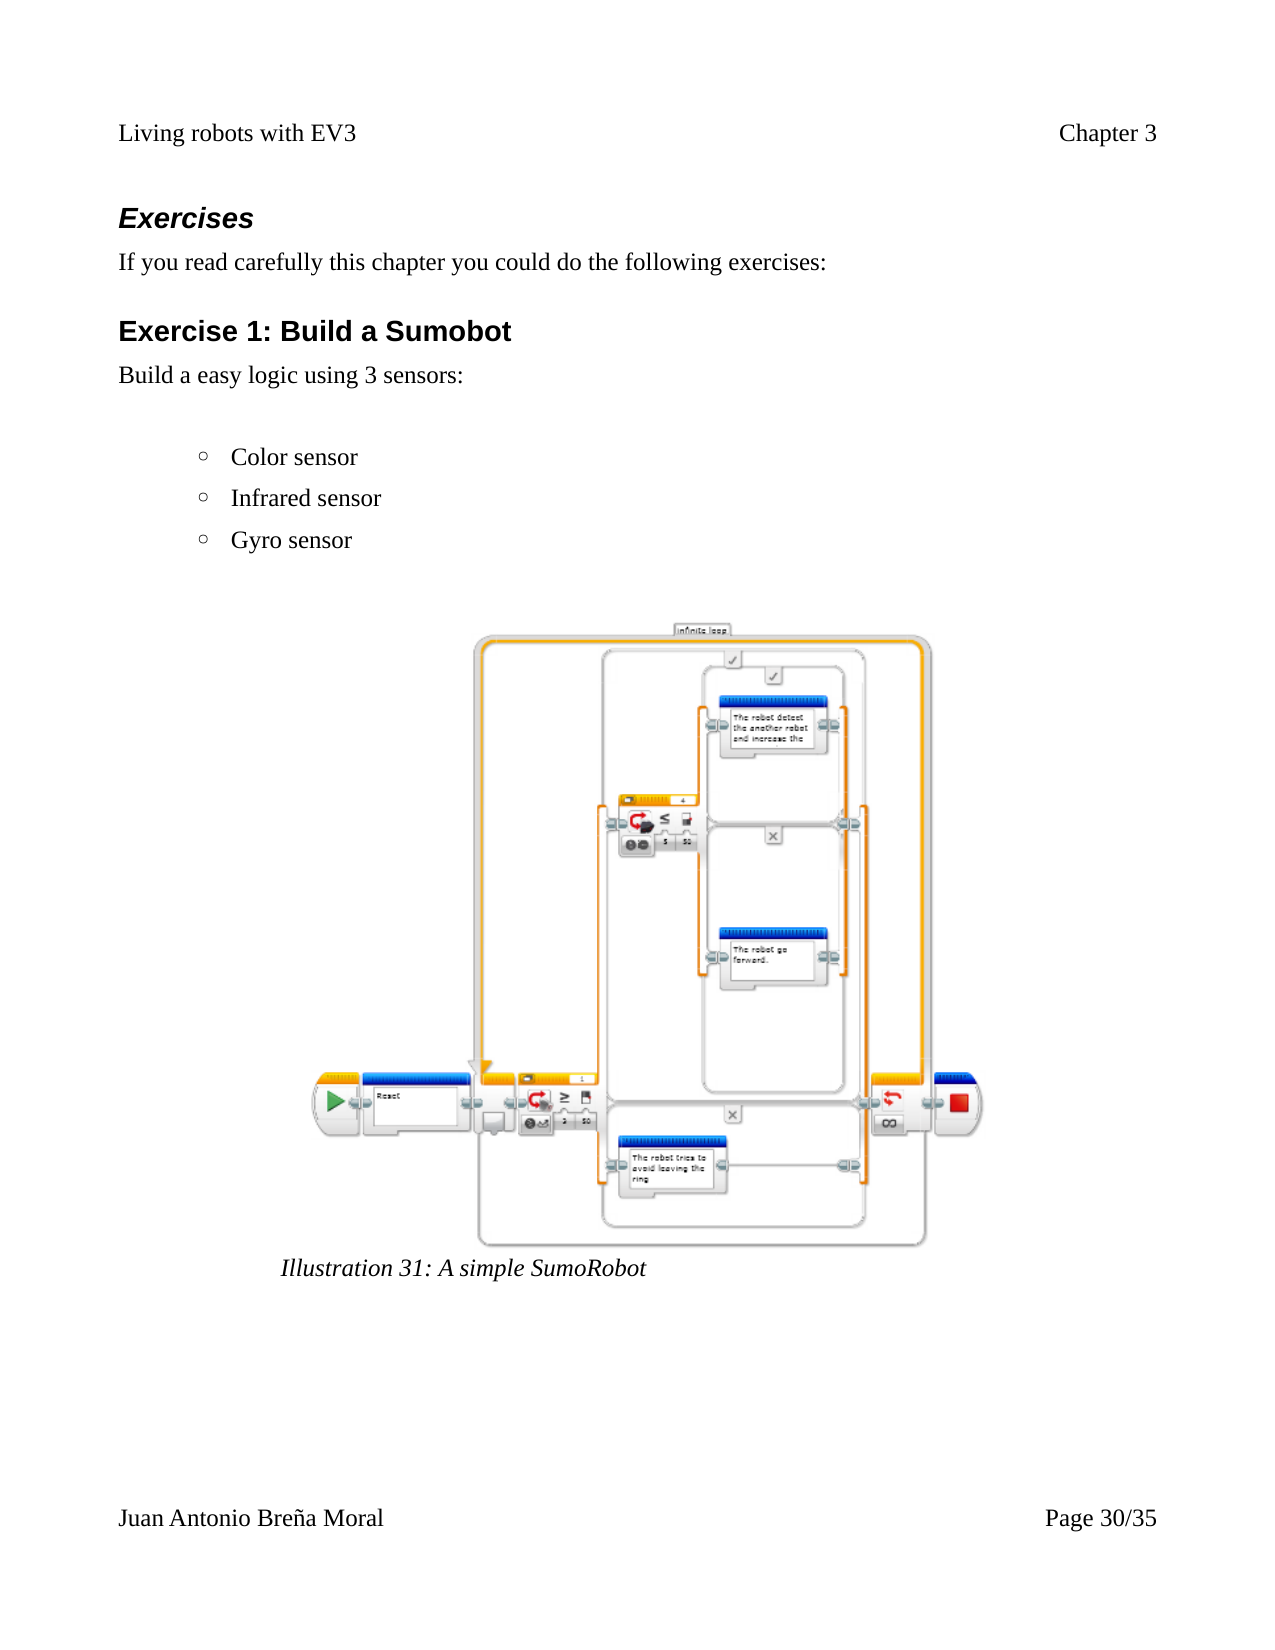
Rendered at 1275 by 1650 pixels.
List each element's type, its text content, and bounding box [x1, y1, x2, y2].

list Infrared sensor [193, 483, 1157, 512]
picture [280, 619, 995, 1253]
list Gyro sensor [193, 525, 1157, 553]
text Build a easy logic using 3 sensors: [118, 360, 1157, 388]
subtitle Exercise 1: Build a Sumobot [118, 314, 1157, 347]
list Color sensor [193, 442, 1157, 471]
text Illustration 31: A simple SumoRobot [280, 1253, 995, 1281]
subtitle Exercises [118, 201, 1157, 235]
text If you read carefully this chapter you could do the following exercises: [118, 247, 1157, 276]
